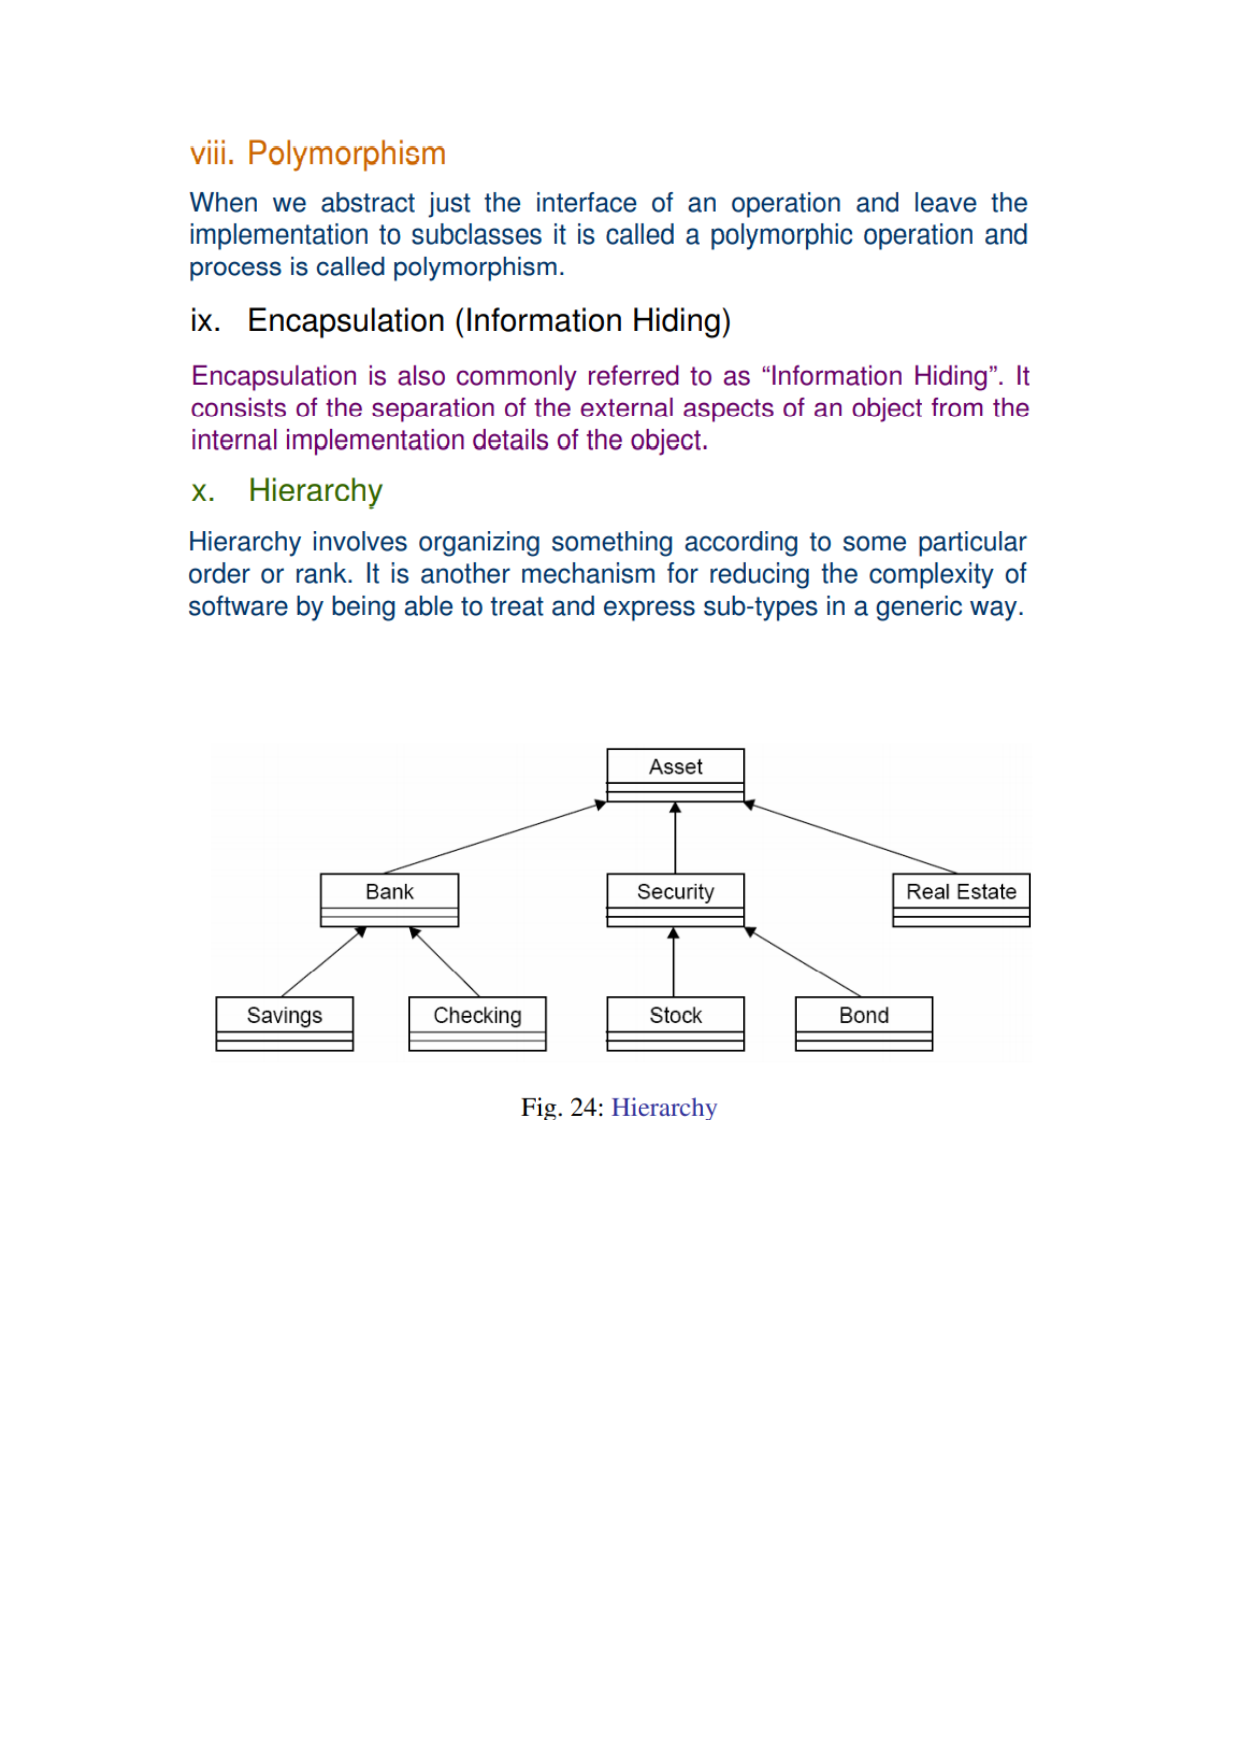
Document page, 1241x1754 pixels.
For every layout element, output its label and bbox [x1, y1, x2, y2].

picture [207, 686, 1033, 1120]
picture [186, 134, 1037, 629]
